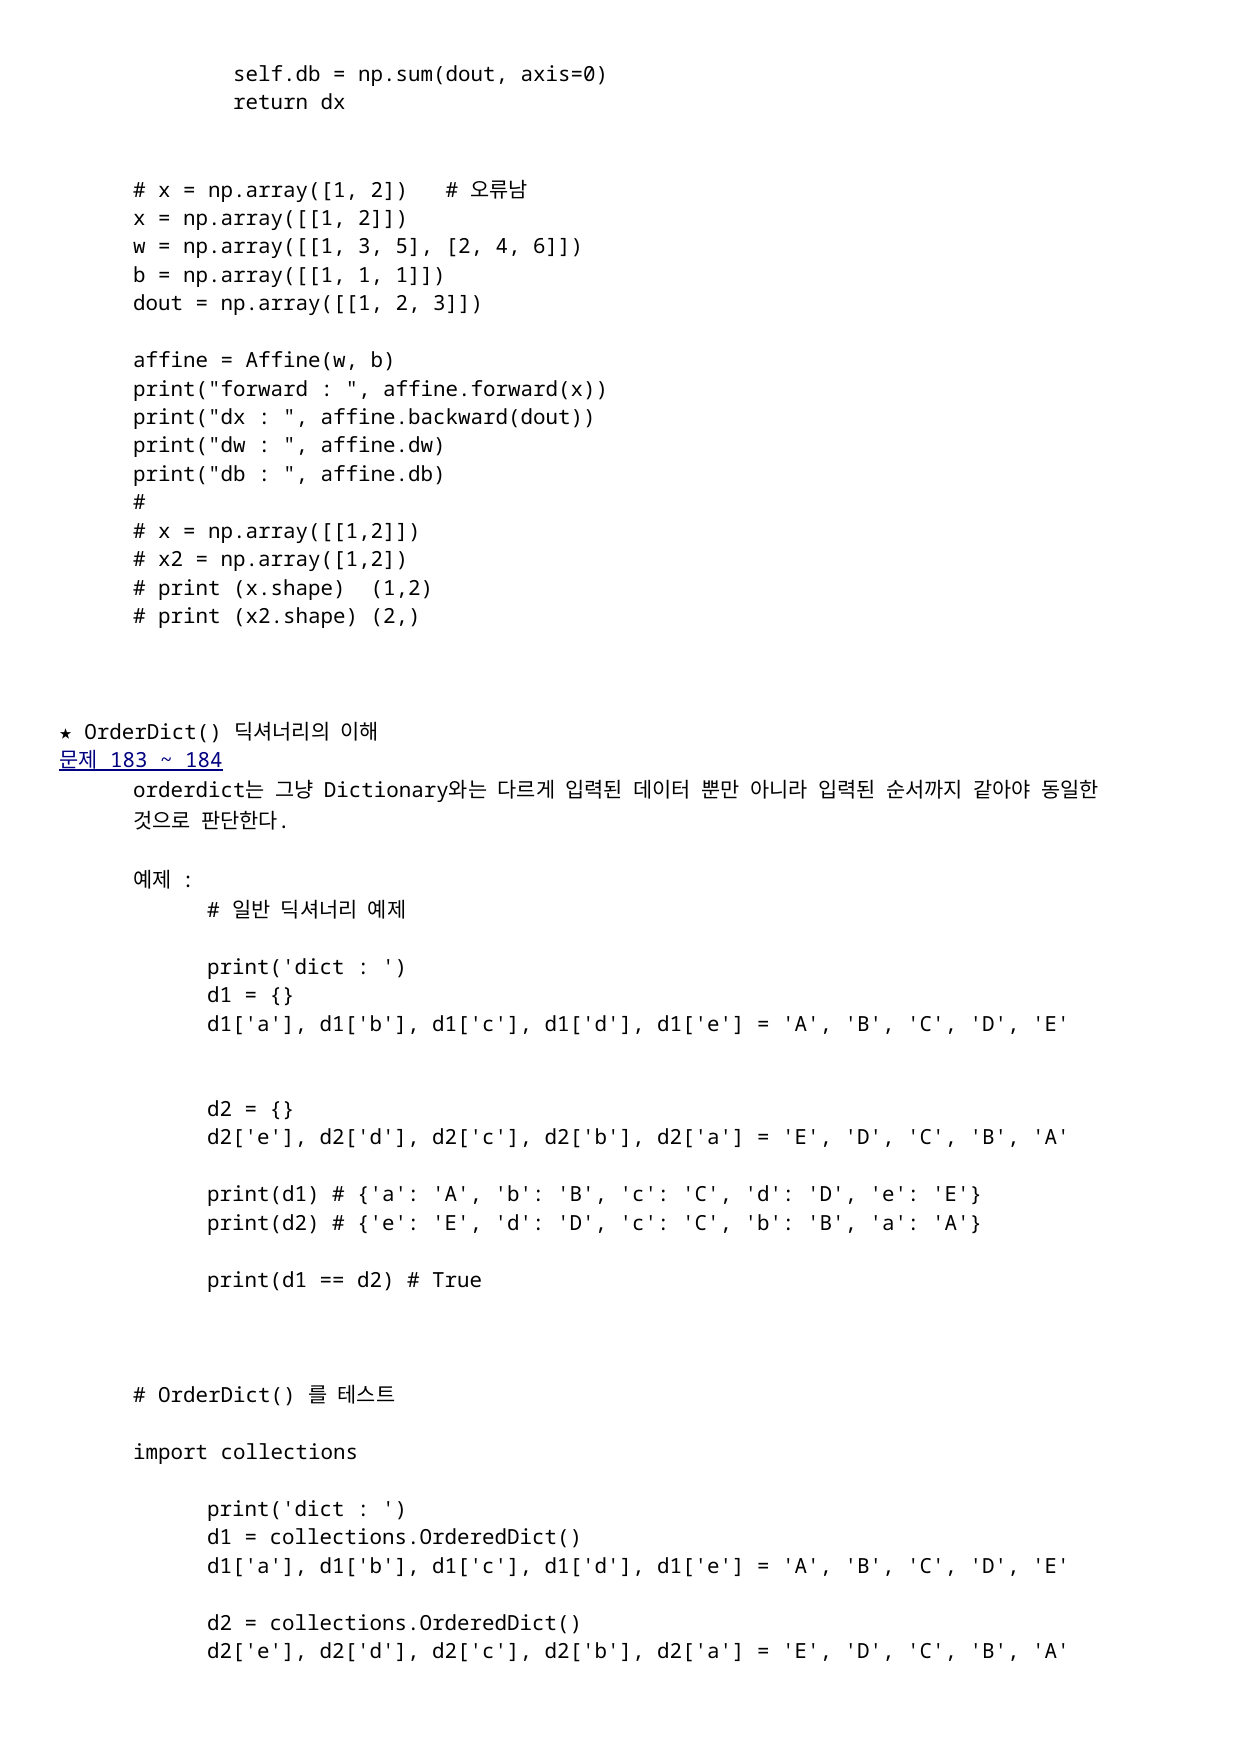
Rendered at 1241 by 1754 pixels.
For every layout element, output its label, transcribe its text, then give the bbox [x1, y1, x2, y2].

text d2['e'], d2['d'], d2['c'], d2['b'], d2['a'] = 'E', 'D', 'C', 'B', 'A' [59, 1122, 1181, 1151]
text d2 = collections.OrderedDict() [59, 1608, 1181, 1636]
text 것으로 판단한다. [59, 804, 1181, 834]
text 예제 : [59, 863, 1181, 893]
text print("forward : ", affine.forward(x)) [59, 374, 1181, 402]
text # 일반 딕셔너리 예제 [59, 893, 1181, 923]
text print("dw : ", affine.dw) [59, 431, 1181, 459]
text d1 = collections.OrderedDict() [59, 1522, 1181, 1551]
text return dx [59, 87, 1181, 116]
text b = np.array([[1, 1, 1]]) [59, 260, 1181, 288]
text d1 = {} [59, 980, 1181, 1009]
text d2 = {} [59, 1094, 1181, 1122]
text d1['a'], d1['b'], d1['c'], d1['d'], d1['e'] = 'A', 'B', 'C', 'D', 'E' [59, 1551, 1181, 1579]
text # [59, 487, 1181, 516]
text d1['a'], d1['b'], d1['c'], d1['d'], d1['e'] = 'A', 'B', 'C', 'D', 'E' [59, 1009, 1181, 1037]
text # x = np.array([[1,2]]) [59, 516, 1181, 544]
text orderdict는 그냥 Dictionary와는 다르게 입력된 데이터 뿐만 아니라 입력된 순서까지 같아야 동일한 [59, 774, 1181, 804]
text x = np.array([[1, 2]]) [59, 203, 1181, 232]
text ★ OrderDict() 딕셔너리의 이해 [59, 715, 1181, 745]
text d2['e'], d2['d'], d2['c'], d2['b'], d2['a'] = 'E', 'D', 'C', 'B', 'A' [59, 1636, 1181, 1665]
text # print (x2.shape) (2,) [59, 601, 1181, 630]
text print("dx : ", affine.backward(dout)) [59, 402, 1181, 431]
text # print (x.shape) (1,2) [59, 573, 1181, 601]
text import collections [59, 1437, 1181, 1466]
text 문제 183 ~ 184 [59, 745, 1181, 774]
text dout = np.array([[1, 2, 3]]) [59, 288, 1181, 317]
text print(d1 == d2) # True [59, 1265, 1181, 1293]
text # x2 = np.array([1,2]) [59, 544, 1181, 573]
text print(d1) # {'a': 'A', 'b': 'B', 'c': 'C', 'd': 'D', 'e': 'E'} [59, 1179, 1181, 1208]
text print('dict : ') [59, 1494, 1181, 1522]
text print('dict : ') [59, 952, 1181, 980]
text # x = np.array([1, 2]) # 오류남 [59, 173, 1181, 203]
text print(d2) # {'e': 'E', 'd': 'D', 'c': 'C', 'b': 'B', 'a': 'A'} [59, 1208, 1181, 1236]
text affine = Affine(w, b) [59, 345, 1181, 374]
text print("db : ", affine.db) [59, 459, 1181, 487]
text self.db = np.sum(dout, axis=0) [59, 59, 1181, 87]
text # OrderDict() 를 테스트 [59, 1378, 1181, 1409]
text w = np.array([[1, 3, 5], [2, 4, 6]]) [59, 232, 1181, 260]
